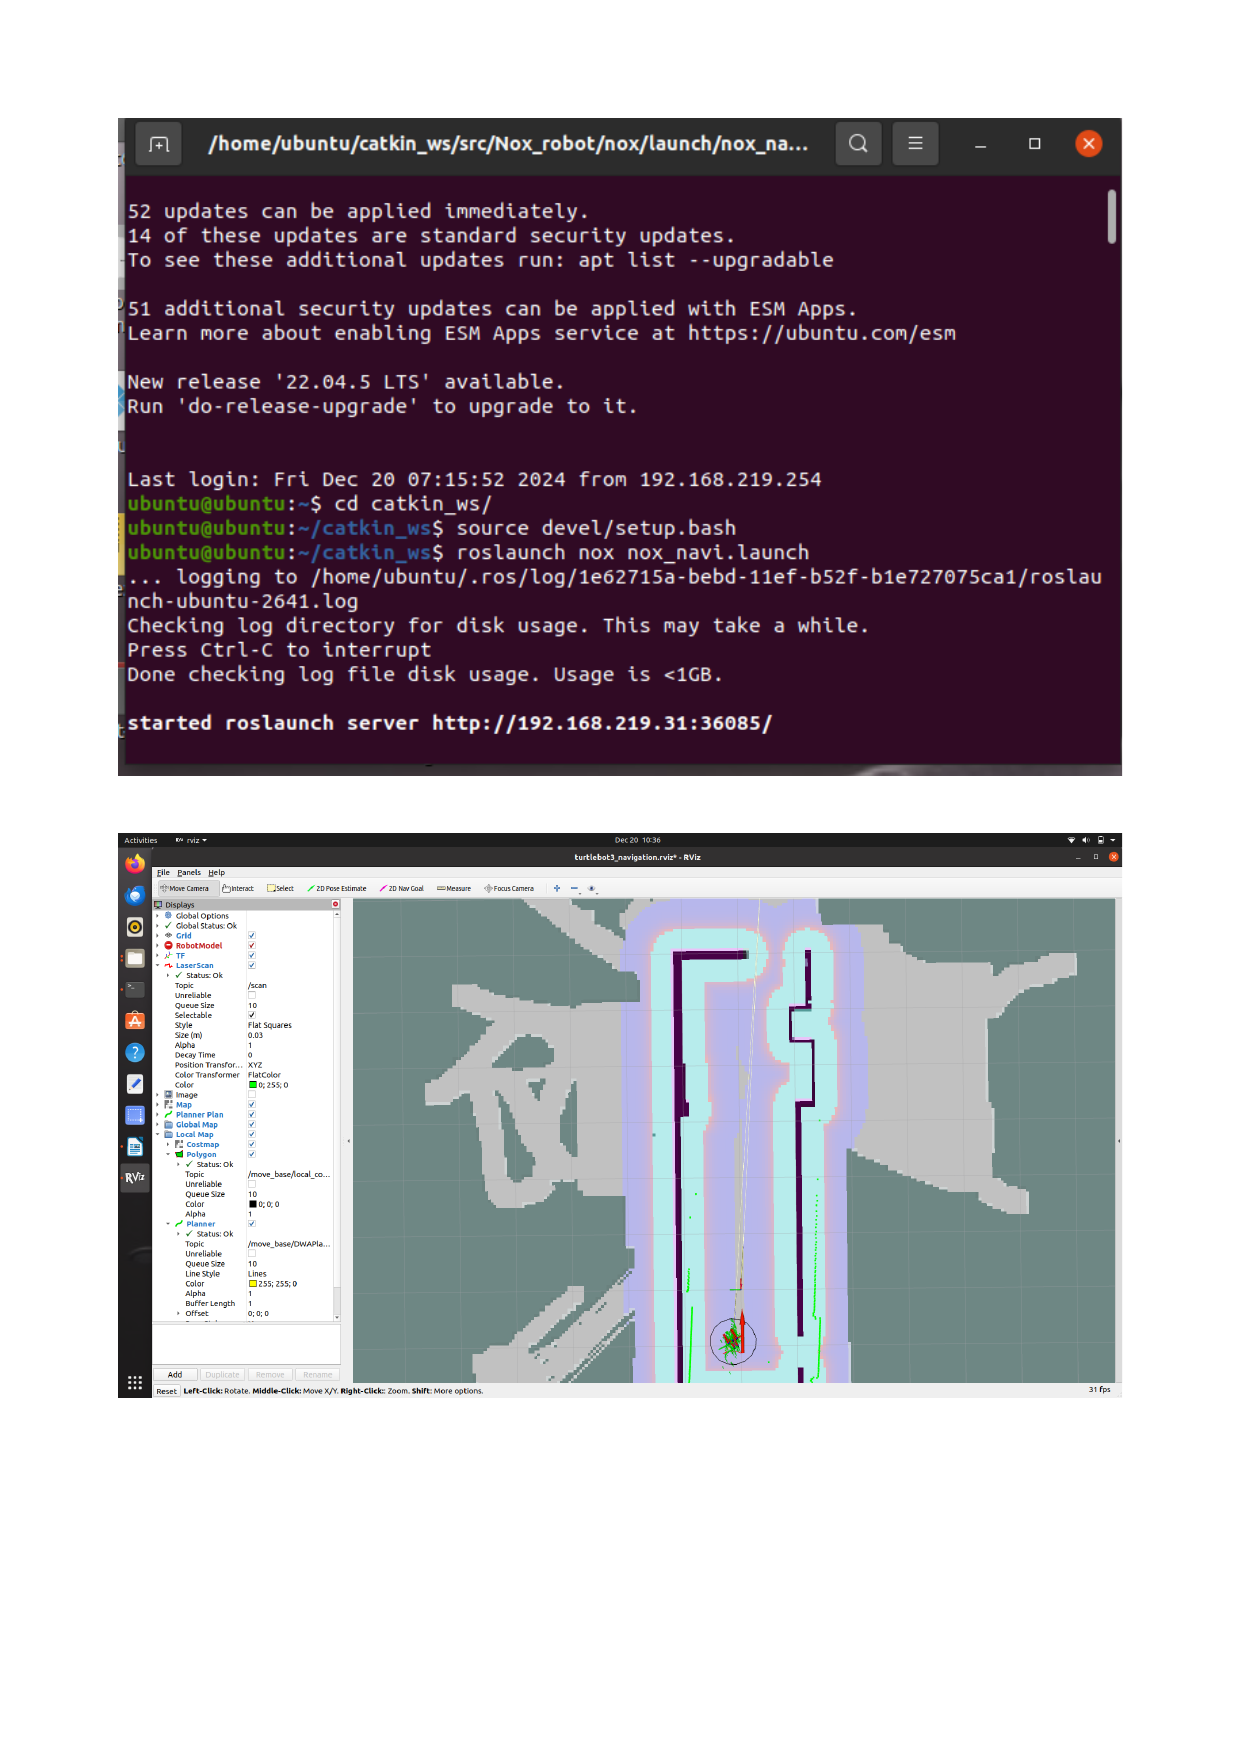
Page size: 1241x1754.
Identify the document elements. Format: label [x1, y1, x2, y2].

picture [118, 118, 1123, 776]
picture [118, 833, 1123, 1398]
